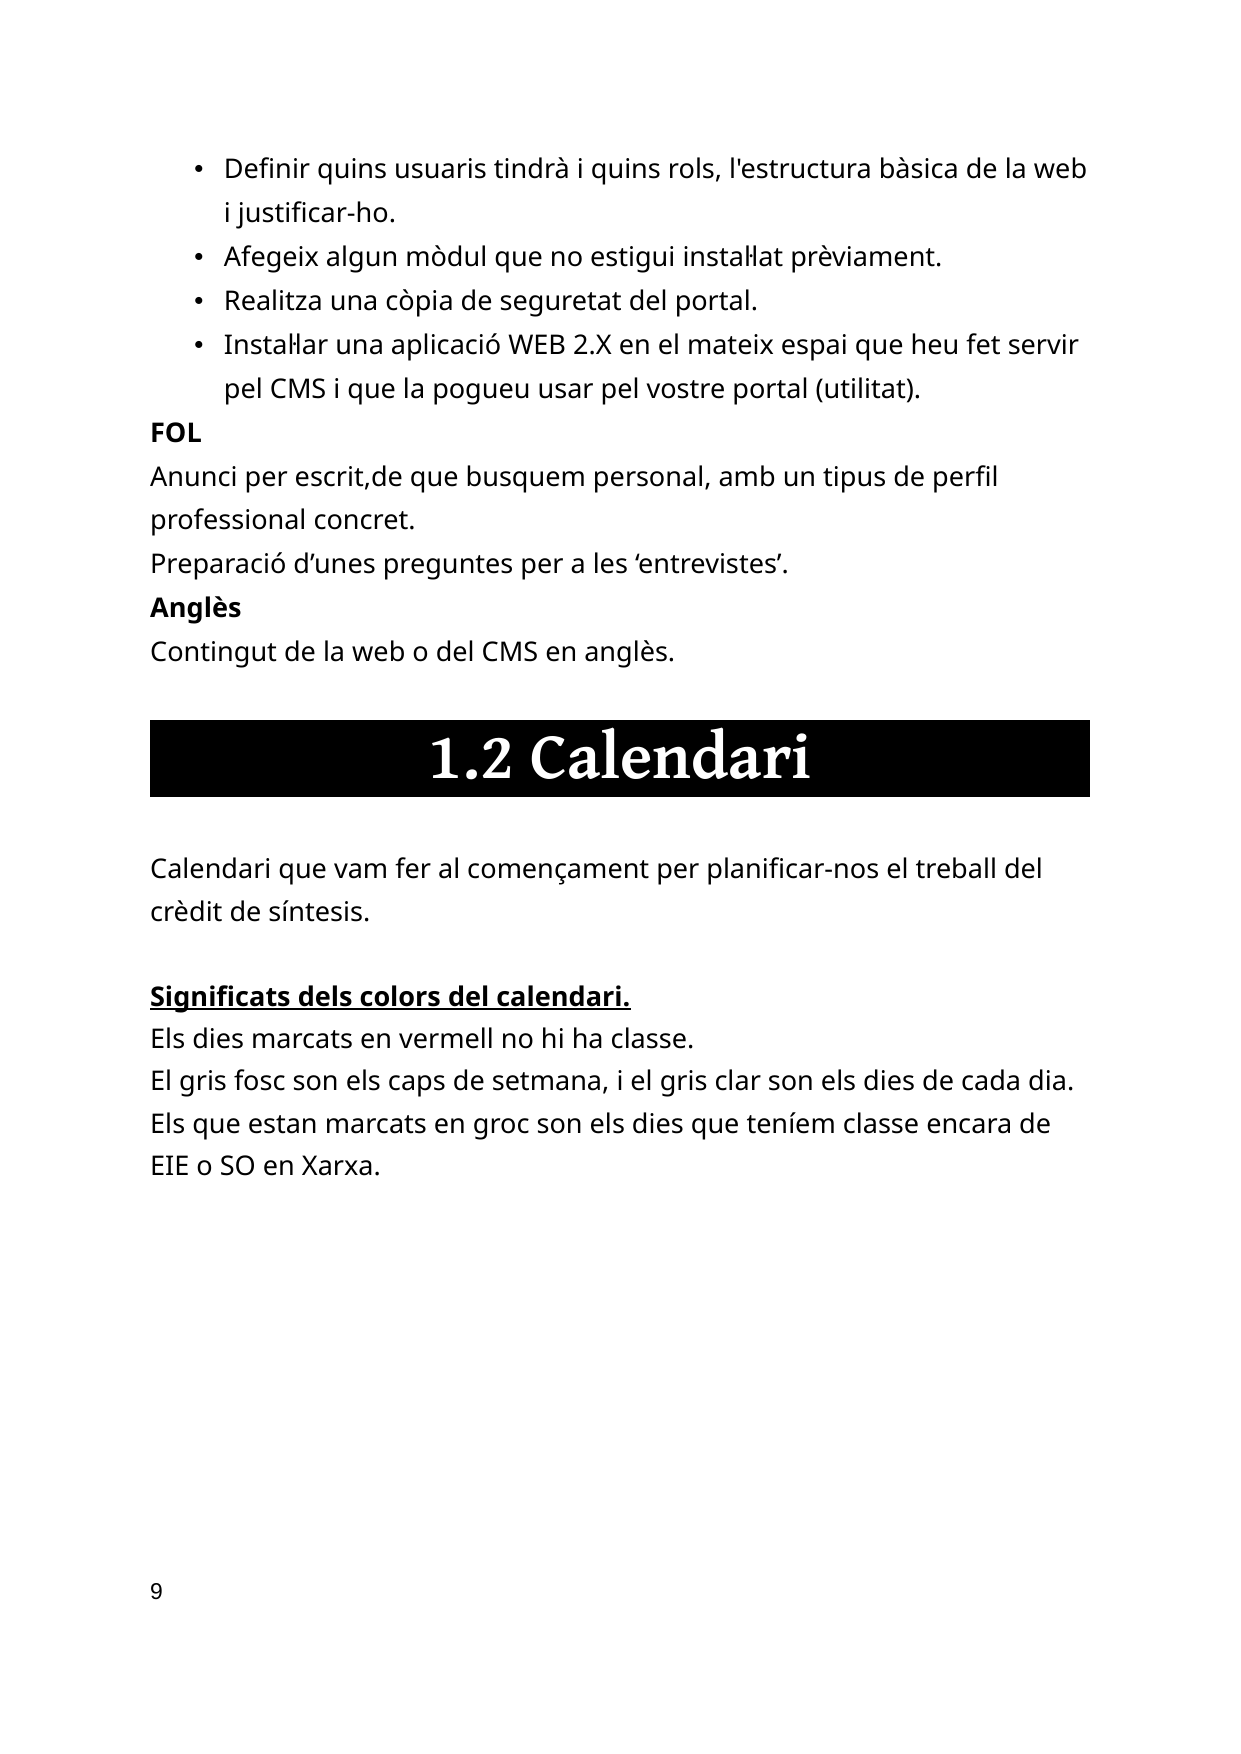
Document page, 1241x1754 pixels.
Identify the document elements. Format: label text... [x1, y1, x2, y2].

text Preparació d’unes preguntes per a les ‘entrevistes’. [150, 545, 1090, 582]
text Anglès Contingut de la web o del CMS en anglès. [150, 588, 1090, 669]
text Els que estan marcats en groc son els dies que teníem classe encara de EIE o SO en Xarxa. [150, 1104, 1090, 1183]
list Realitza una còpia de seguretat del portal. [194, 282, 1090, 318]
text FOL [150, 413, 1090, 450]
text Els dies marcats en vermell no hi ha classe. [150, 1019, 1090, 1056]
text 1.2 Calendari [150, 720, 1090, 797]
text Calendari que vam fer al començament per planificar-nos el treball del crèdit de síntesis. [150, 850, 1090, 929]
list Afegeix algun mòdul que no estigui instal·lat prèviament. [194, 238, 1090, 274]
text Anunci per escrit,de que busquem personal, amb un tipus de perfil professional concret. [150, 457, 1090, 538]
list Instal·lar una aplicació WEB 2.X en el mateix espai que heu fet servir pel CMS i que la pogueu usar pel vostre portal (utilitat). [194, 325, 1090, 406]
list Definir quins usuaris tindrà i quins rols, l'estructura bàsica de la web i justificar-ho. [194, 150, 1090, 231]
text Significats dels colors del calendari. [150, 977, 1090, 1014]
text El gris fosc son els caps de setmana, i el gris clar son els dies de cada dia. [150, 1062, 1090, 1099]
